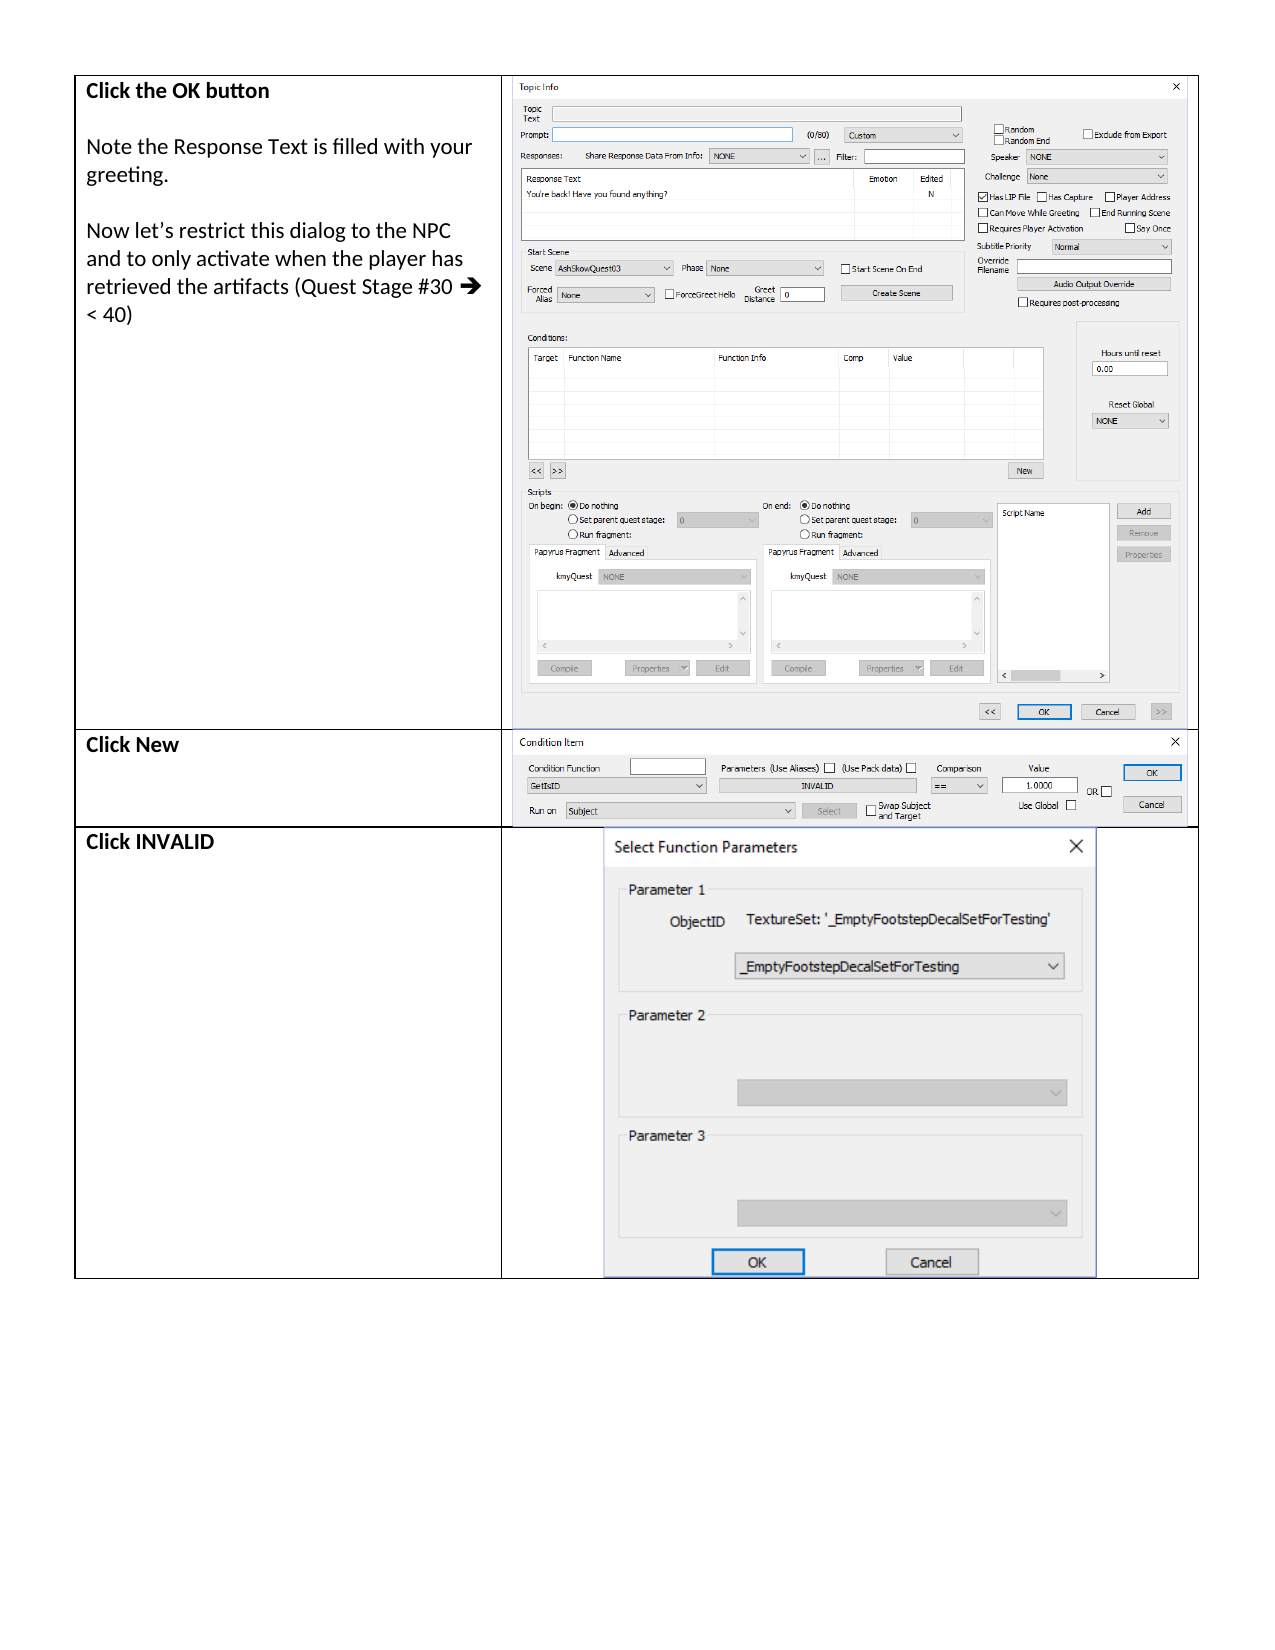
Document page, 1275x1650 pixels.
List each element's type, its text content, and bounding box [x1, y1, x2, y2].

table_cell [502, 828, 603, 1277]
table_cell Click the OK button Note the Response Text is filled with your greeting. Now let’s restrict this dialog to the NPC and to only activate when the player has retrieved the artifacts (Quest Stage #30  < 40) [76, 76, 501, 729]
table_cell Click INVALID [76, 828, 501, 1277]
table_cell [502, 76, 512, 729]
table_cell [1188, 76, 1198, 729]
table_cell [1097, 828, 1198, 1277]
table_cell [502, 730, 512, 826]
table_cell Click New [76, 730, 501, 826]
table_cell [1188, 730, 1198, 826]
